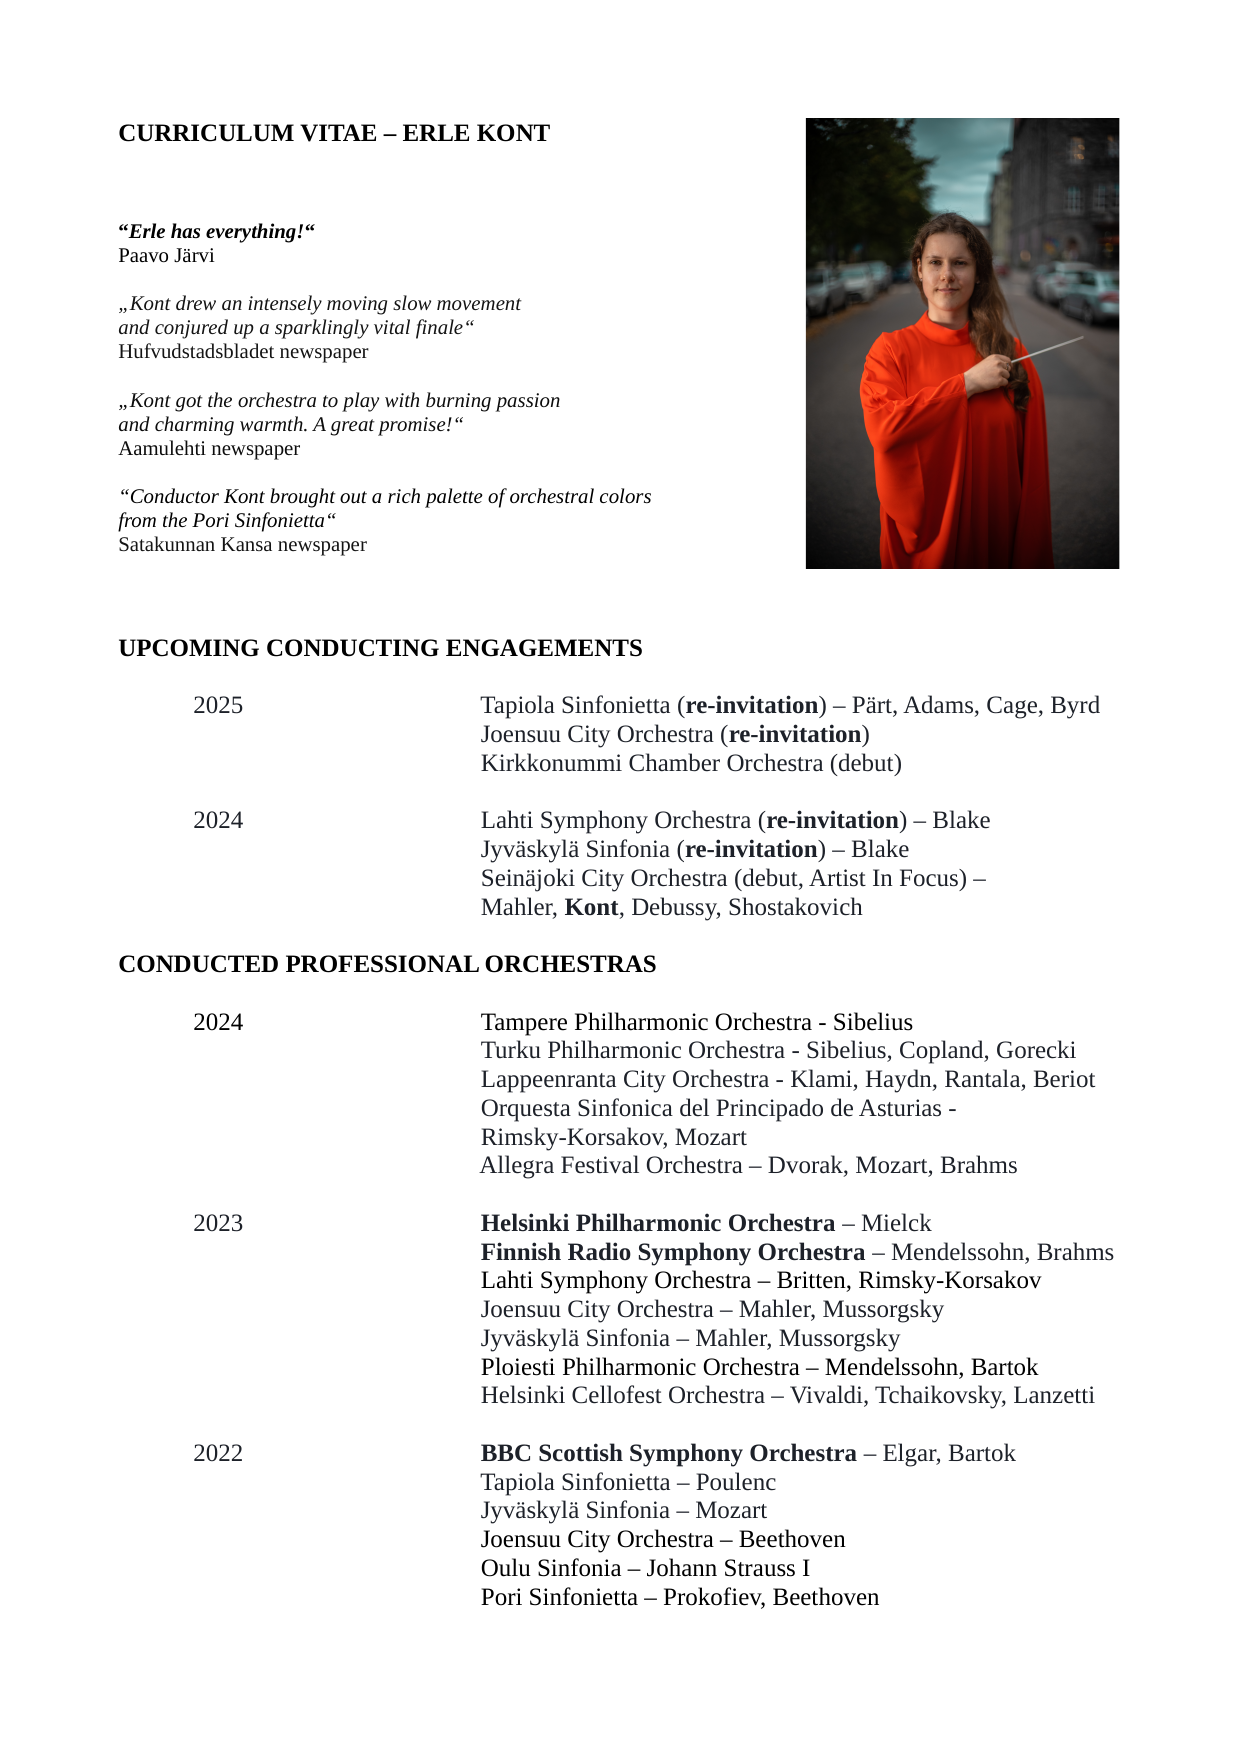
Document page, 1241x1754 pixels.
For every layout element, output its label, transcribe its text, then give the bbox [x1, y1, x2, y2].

text and charming warmth. A great promise!“ [118, 412, 805, 436]
text Mahler, Kont, Debussy, Shostakovich [118, 892, 1122, 920]
text CONDUCTED PROFESSIONAL ORCHESTRAS [118, 949, 1122, 978]
text Aamulehti newspaper [118, 436, 805, 460]
picture [805, 118, 1120, 569]
text Jyväskylä Sinfonia (re-invitation) – Blake [118, 834, 1122, 863]
text Jyväskylä Sinfonia – Mahler, Mussorgsky [118, 1323, 1122, 1352]
text Lappeenranta City Orchestra - Klami, Haydn, Rantala, Beriot [118, 1064, 1122, 1093]
text Joensuu City Orchestra – Beethoven [118, 1524, 1122, 1553]
text Tapiola Sinfonietta – Poulenc [118, 1467, 1122, 1495]
text CURRICULUM VITAE – ERLE KONT [118, 118, 805, 147]
text Joensuu City Orchestra (re-invitation) [118, 719, 1122, 748]
text Rimsky-Korsakov, Mozart [118, 1122, 1122, 1150]
text Oulu Sinfonia – Johann Strauss I [118, 1553, 1122, 1582]
text 2023 Helsinki Philharmonic Orchestra – Mielck [118, 1208, 1122, 1237]
text 2024 Lahti Symphony Orchestra (re-invitation) – Blake [118, 805, 1122, 834]
text 2025 Tapiola Sinfonietta (re-invitation) – Pärt, Adams, Cage, Byrd [118, 690, 1122, 719]
text Pori Sinfonietta – Prokofiev, Beethoven [118, 1582, 1122, 1610]
text Paavo Järvi [118, 243, 805, 267]
text Seinäjoki City Orchestra (debut, Artist In Focus) – [118, 863, 1122, 892]
text and conjured up a sparklingly vital finale“ [118, 315, 805, 339]
text „Kont got the orchestra to play with burning passion [118, 387, 805, 412]
text Allegra Festival Orchestra – Dvorak, Mozart, Brahms [118, 1150, 1122, 1179]
text Lahti Symphony Orchestra – Britten, Rimsky-Korsakov [118, 1265, 1122, 1294]
text “Erle has everything!“ [118, 219, 805, 243]
text Finnish Radio Symphony Orchestra – Mendelssohn, Brahms [118, 1237, 1122, 1265]
text Hufvudstadsbladet newspaper [118, 339, 805, 363]
text 2022 BBC Scottish Symphony Orchestra – Elgar, Bartok [118, 1438, 1122, 1467]
text Kirkkonummi Chamber Orchestra (debut) [118, 748, 1122, 777]
text Ploiesti Philharmonic Orchestra – Mendelssohn, Bartok [118, 1352, 1122, 1380]
text “Conductor Kont brought out a rich palette of orchestral colors [118, 484, 805, 508]
text Turku Philharmonic Orchestra - Sibelius, Copland, Gorecki [118, 1035, 1122, 1064]
text Satakunnan Kansa newspaper [118, 532, 805, 556]
text Helsinki Cellofest Orchestra – Vivaldi, Tchaikovsky, Lanzetti [118, 1380, 1122, 1409]
text UPCOMING CONDUCTING ENGAGEMENTS [118, 633, 1122, 662]
text Joensuu City Orchestra – Mahler, Mussorgsky [118, 1294, 1122, 1323]
text Orquesta Sinfonica del Principado de Asturias - [118, 1093, 1122, 1122]
text 2024 Tampere Philharmonic Orchestra - Sibelius [118, 1007, 1122, 1035]
text „Kont drew an intensely moving slow movement [118, 291, 805, 315]
text Jyväskylä Sinfonia – Mozart [118, 1495, 1122, 1524]
text from the Pori Sinfonietta“ [118, 508, 805, 532]
